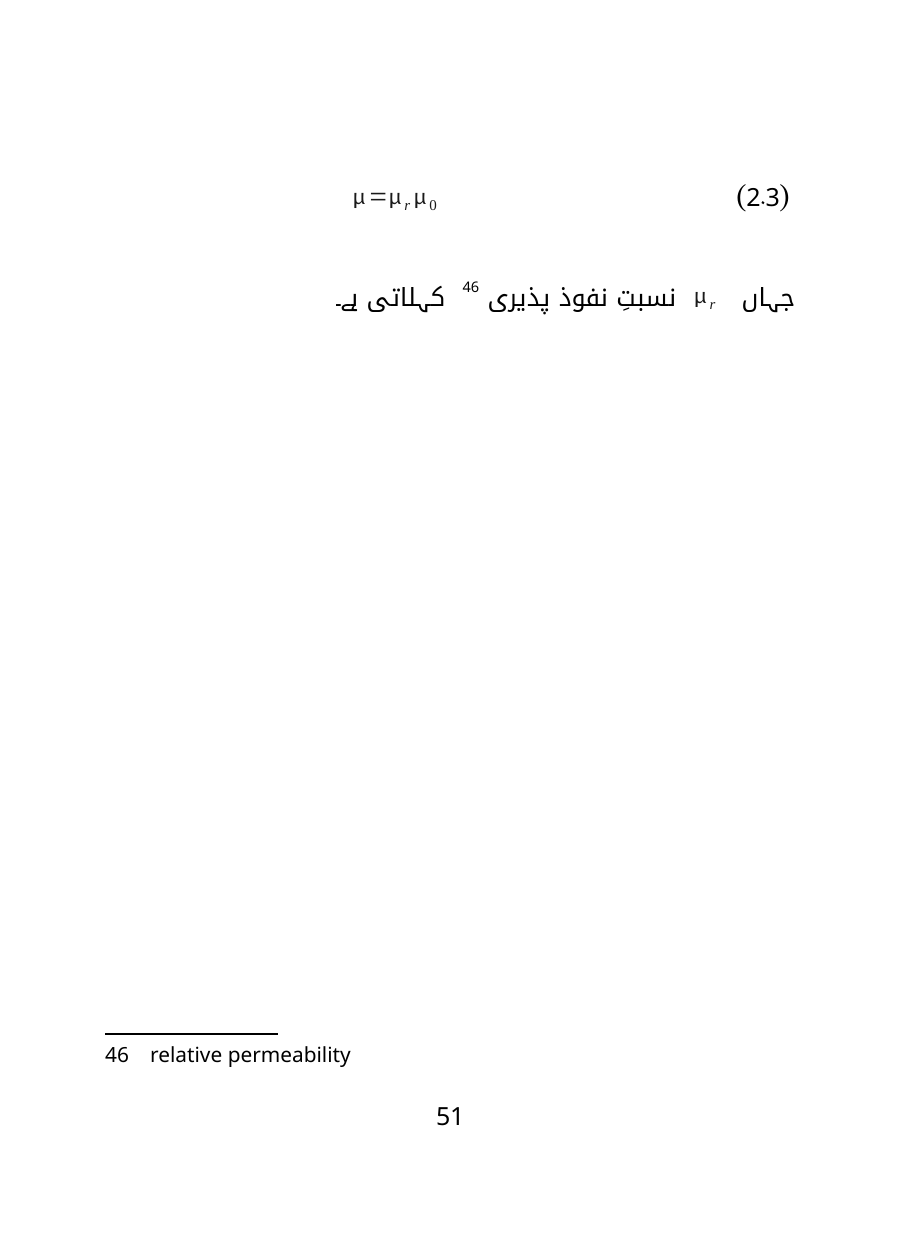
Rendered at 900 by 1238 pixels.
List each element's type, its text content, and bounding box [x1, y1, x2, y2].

table_header [105, 169, 675, 240]
text relative permeability [105, 1040, 795, 1068]
table_header (2.3) [675, 169, 795, 240]
text جہاں نسبتِ نفوذ پذیری کہلاتی ہے۔ [105, 274, 795, 321]
